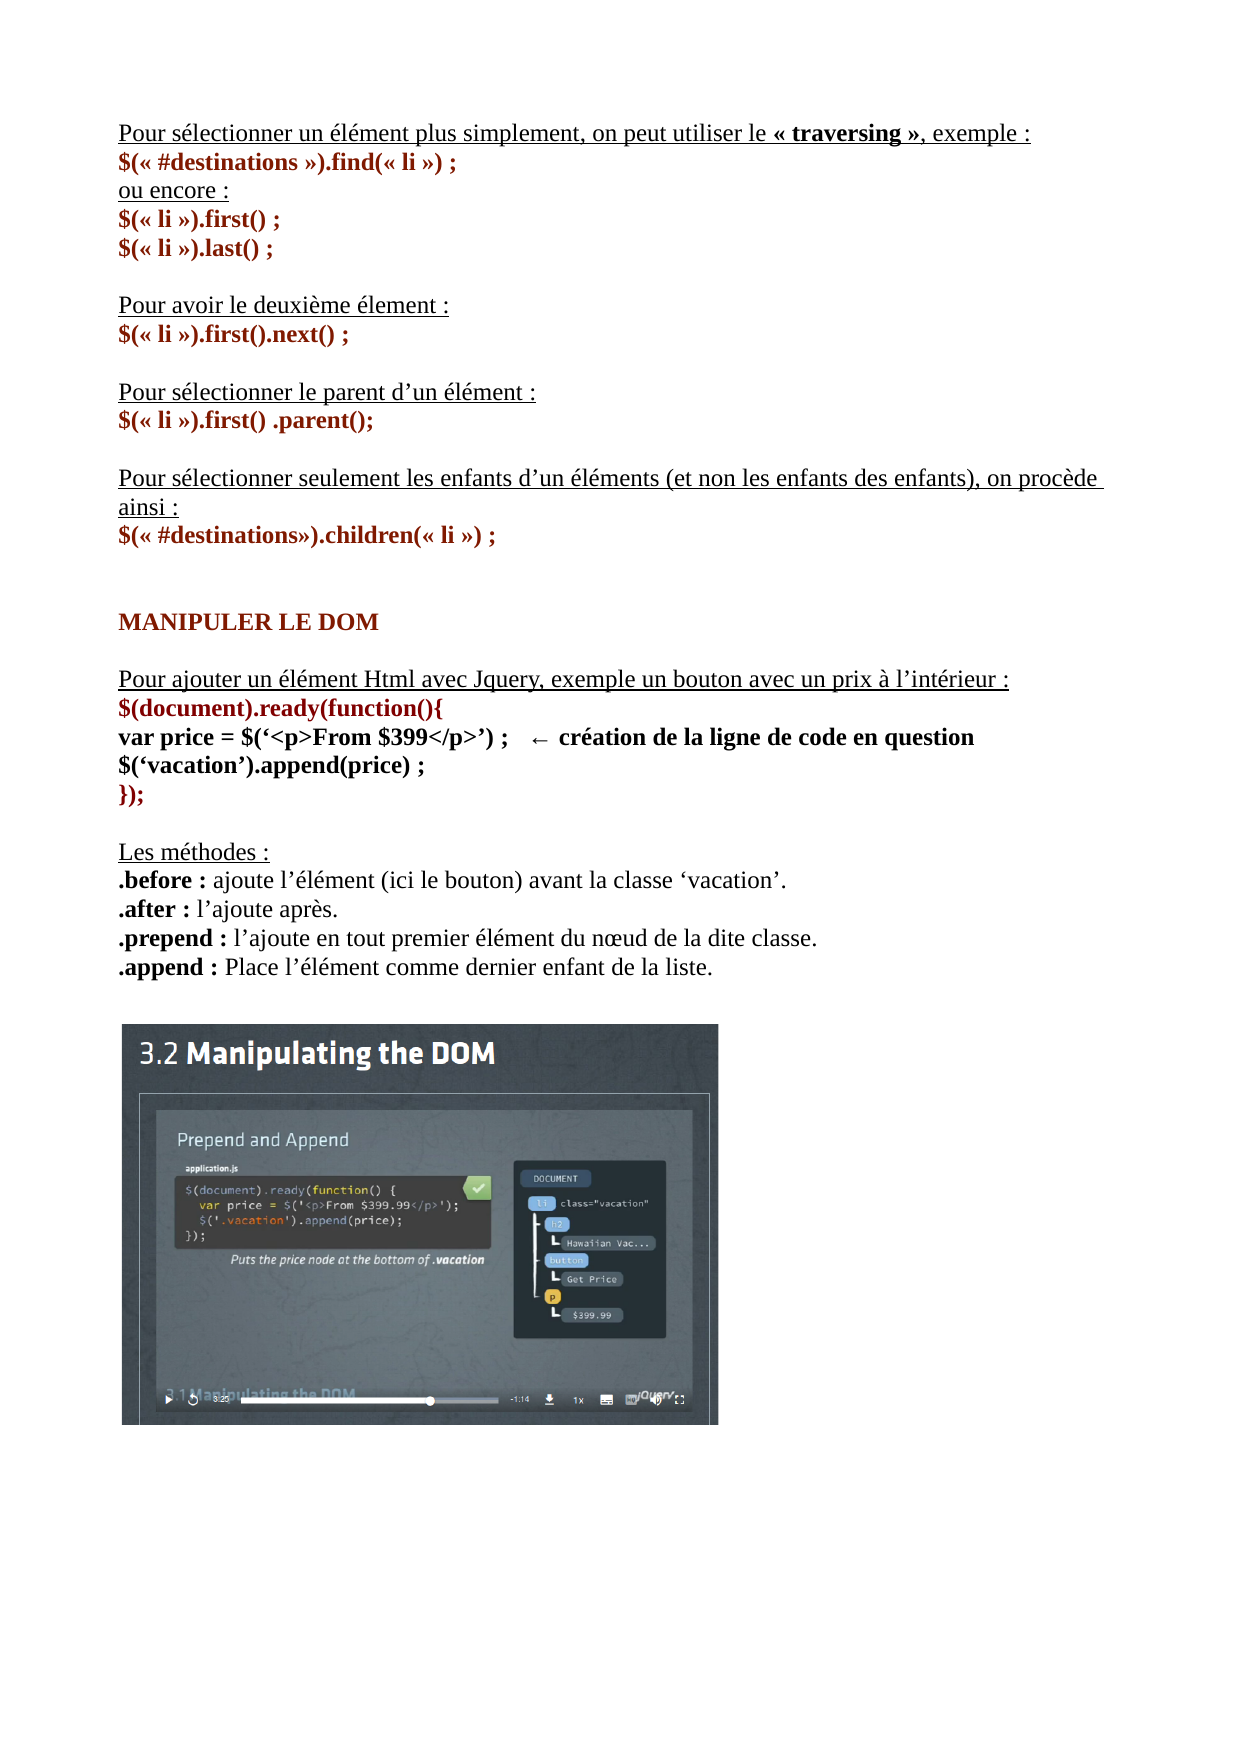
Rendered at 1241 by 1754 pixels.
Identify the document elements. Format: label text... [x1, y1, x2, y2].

text Pour ajouter un élément Html avec Jquery, exemple un bouton avec un prix à l’intérieur : [118, 664, 1122, 693]
text $(« #destinations »).find(« li ») ; [118, 147, 1122, 176]
text Pour avoir le deuxième élement : [118, 291, 1122, 319]
text .before : ajoute l’élément (ici le bouton) avant la classe ‘vacation’. [118, 866, 1122, 894]
text $(« li »).first() ; [118, 204, 1122, 233]
text Pour sélectionner seulement les enfants d’un éléments (et non les enfants des enfants), on procède ainsi : [118, 463, 1122, 521]
text $(‘vacation’).append(price) ; [118, 751, 1122, 779]
text $(« li »).first().next() ; [118, 319, 1122, 348]
text var price = $(‘<p>From $399</p>’) ; ← création de la ligne de code en question [118, 722, 1122, 751]
text Pour sélectionner un élément plus simplement, on peut utiliser le « traversing », exemple : [118, 118, 1122, 147]
text }); [118, 779, 1122, 808]
picture [121, 1024, 719, 1425]
text ou encore : [118, 176, 1122, 204]
text .prepend : l’ajoute en tout premier élément du nœud de la dite classe. [118, 923, 1122, 952]
text $(« li »).last() ; [118, 233, 1122, 262]
text $(« li »).first() .parent(); [118, 406, 1122, 434]
text $(« #destinations»).children(« li ») ; [118, 521, 1122, 549]
text Les méthodes : [118, 837, 1122, 866]
text $(document).ready(function(){ [118, 693, 1122, 722]
text .after : l’ajoute après. [118, 894, 1122, 923]
text .append : Place l’élément comme dernier enfant de la liste. [118, 952, 1122, 981]
text MANIPULER LE DOM [118, 607, 1122, 636]
text Pour sélectionner le parent d’un élément : [118, 377, 1122, 406]
